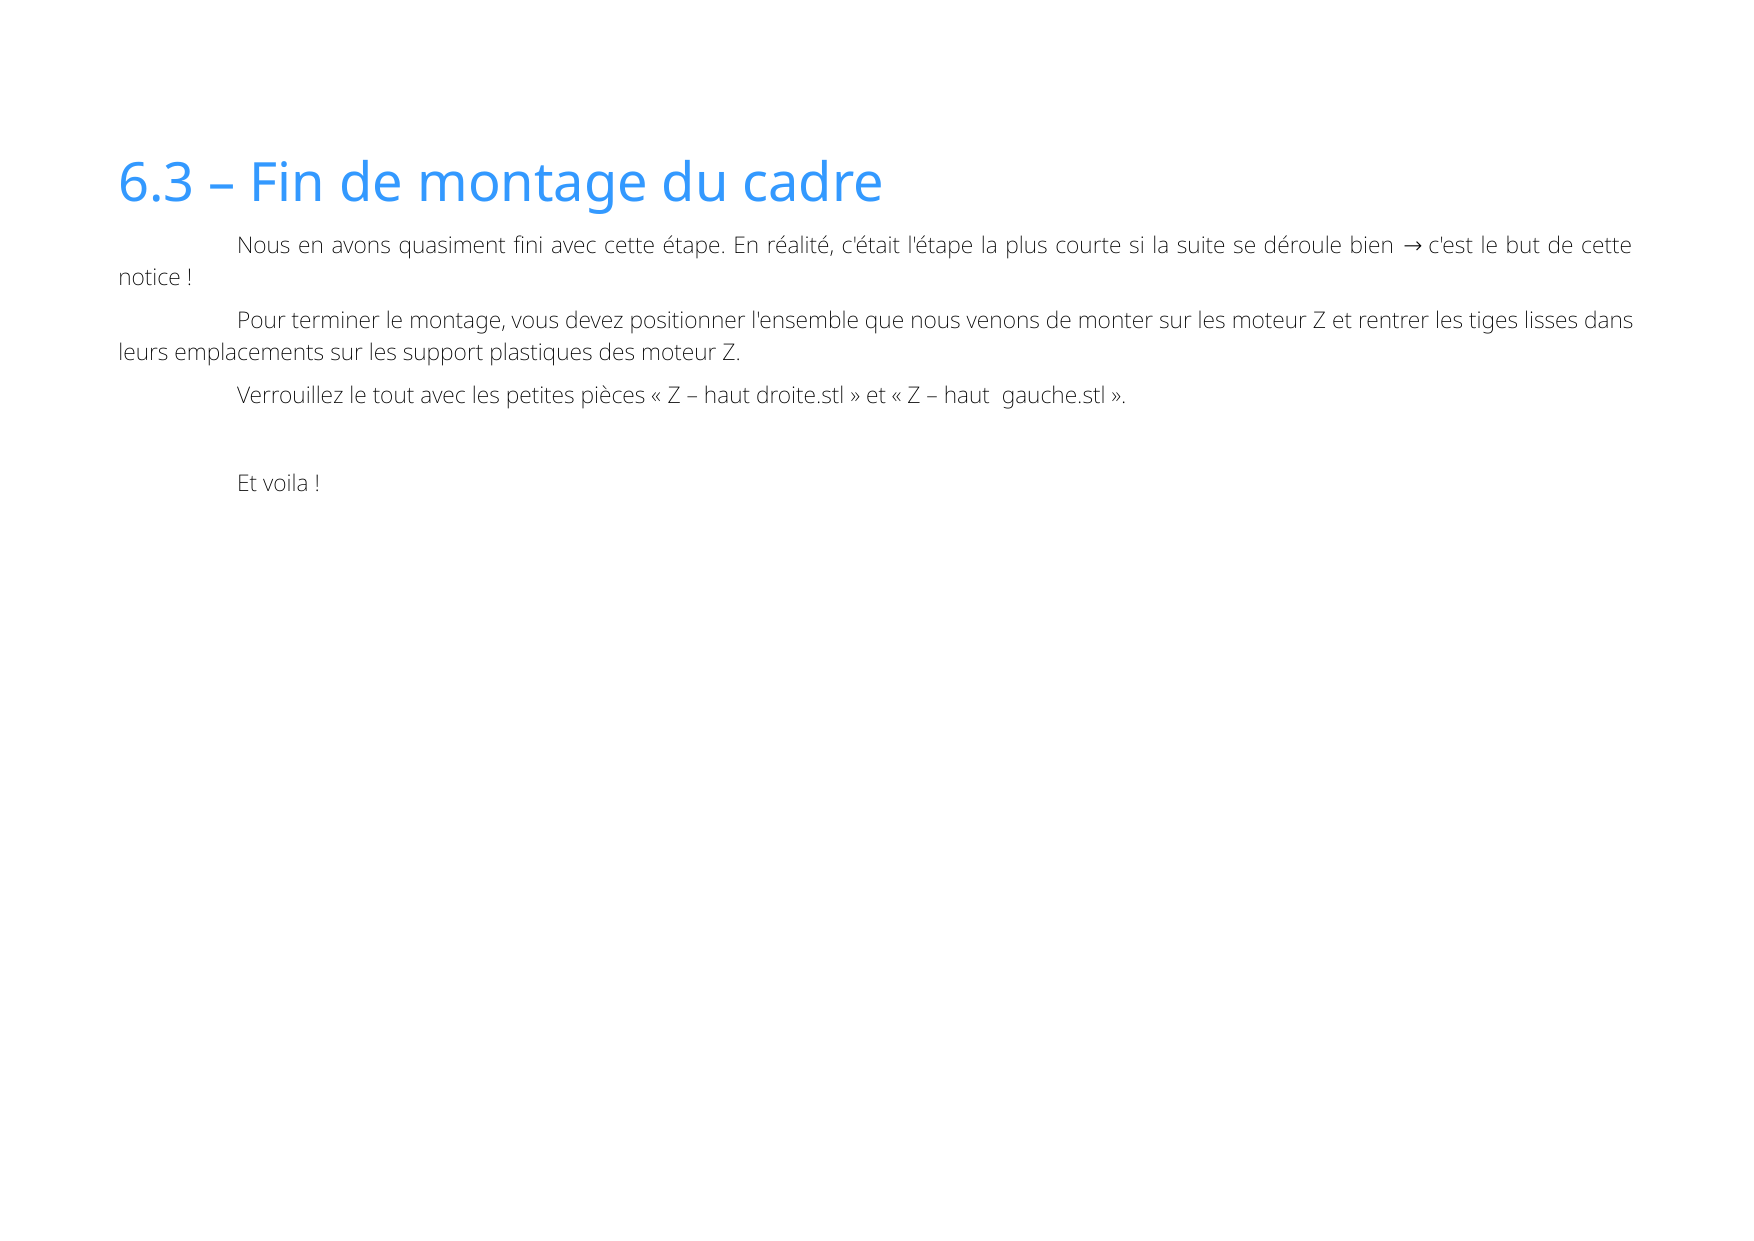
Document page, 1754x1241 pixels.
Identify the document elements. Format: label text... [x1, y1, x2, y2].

subtitle 6.3 – Fin de montage du cadre [118, 143, 1636, 217]
text Pour terminer le montage, vous devez positionner l'ensemble que nous venons de monter sur les moteur Z et rentrer les tiges lisses dans leurs emplacements sur les support plastiques des moteur Z. [118, 304, 1636, 367]
text Verrouillez le tout avec les petites pièces « Z – haut droite.stl » et « Z – haut gauche.stl ». [118, 379, 1636, 411]
text Et voila ! [118, 467, 1636, 498]
text Nous en avons quasiment fini avec cette étape. En réalité, c'était l'étape la plus courte si la suite se déroule bien → c'est le but de cette notice ! [118, 229, 1636, 292]
